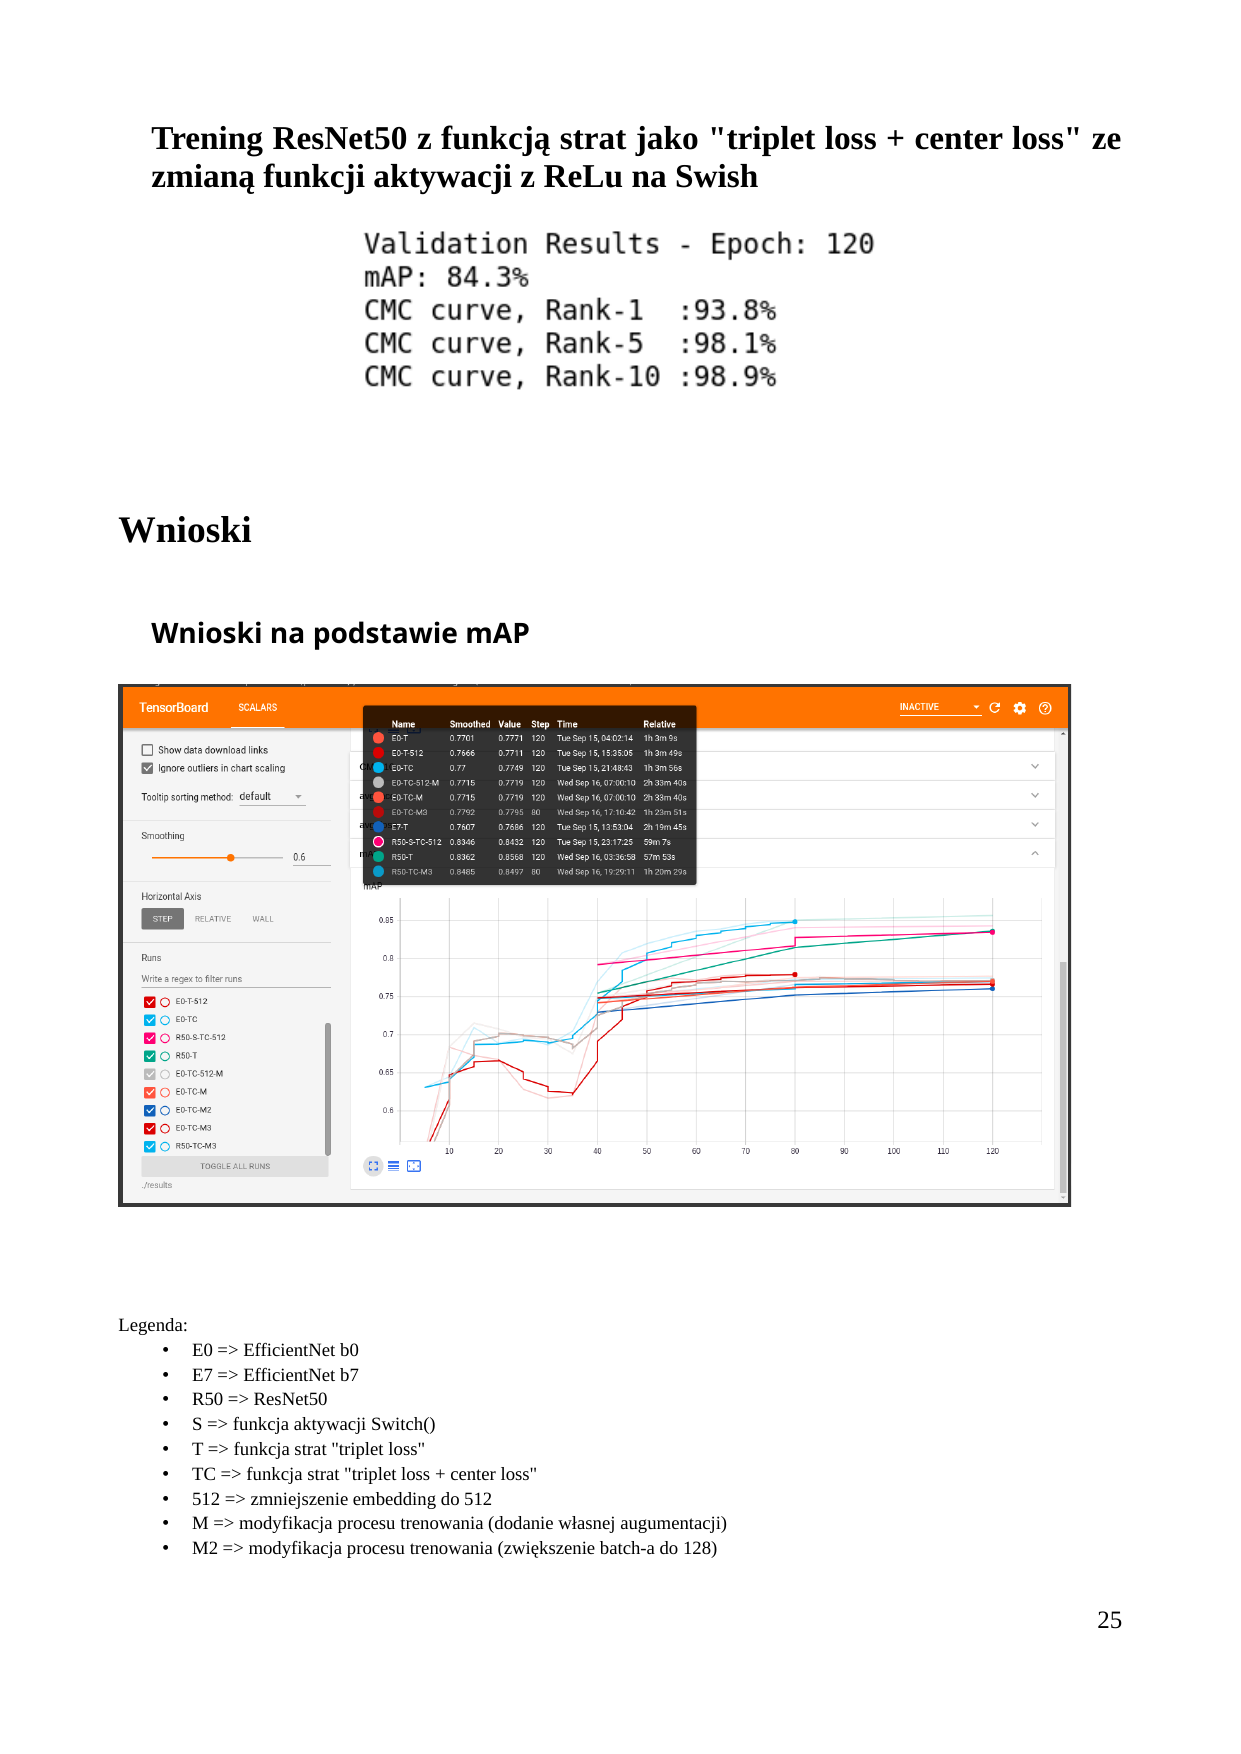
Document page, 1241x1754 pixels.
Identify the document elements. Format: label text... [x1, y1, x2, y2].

list E7 => EfficientNet b7 [162, 1363, 1122, 1385]
subtitle Wnioski [118, 507, 1122, 550]
list R50 => ResNet50 [162, 1388, 1122, 1410]
picture [361, 227, 879, 399]
subtitle Trening ResNet50 z funkcją strat jako "triplet loss + center loss" ze zmianą funkcji aktywacji z ReLu na Swish [151, 118, 1122, 195]
list 512 => zmniejszenie embedding do 512 [162, 1487, 1122, 1509]
list S => funkcja aktywacji Switch() [162, 1413, 1122, 1434]
list M2 => modyfikacja procesu trenowania (zwiększenie batch-a do 128) [162, 1537, 1122, 1558]
list E0 => EfficientNet b0 [162, 1339, 1122, 1360]
text Legenda: [118, 1314, 1122, 1335]
list T => funkcja strat "triplet loss" [162, 1438, 1122, 1459]
list TC => funkcja strat "triplet loss + center loss" [162, 1463, 1122, 1484]
subtitle Wnioski na podstawie mAP [151, 613, 1122, 652]
picture [118, 684, 1072, 1207]
list M => modyfikacja procesu trenowania (dodanie własnej augumentacji) [162, 1512, 1122, 1534]
